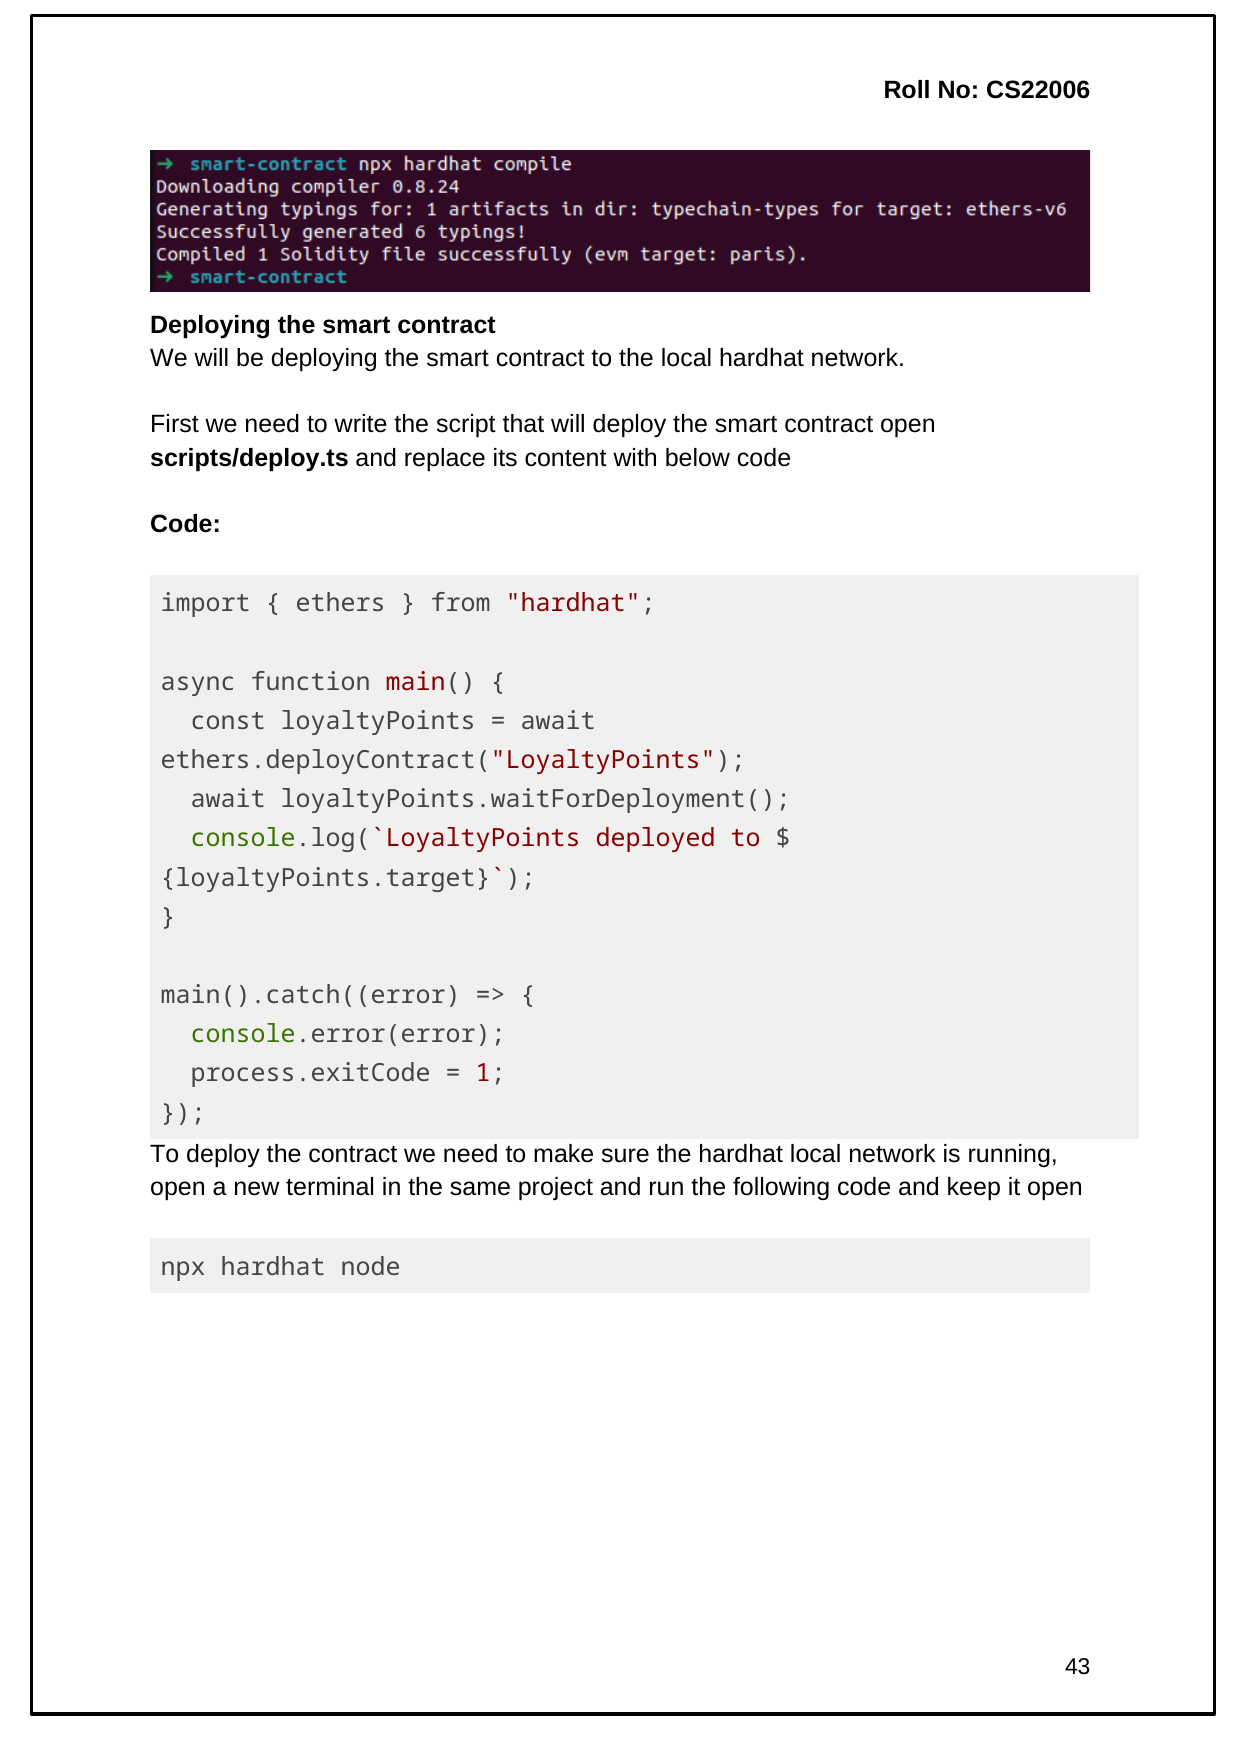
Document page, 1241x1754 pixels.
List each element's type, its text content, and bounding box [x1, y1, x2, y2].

picture [150, 150, 1091, 292]
text Deploying the smart contract [150, 310, 1090, 339]
text First we need to write the script that will deploy the smart contract open scripts/deploy.ts and replace its content with below code [150, 409, 1090, 471]
text We will be deploying the smart contract to the local hardhat network. [150, 343, 1090, 372]
text Code: [150, 508, 1090, 537]
text To deploy the contract we need to make sure the hardhat local network is running, open a new terminal in the same project and run the following code and keep it open [150, 1139, 1090, 1200]
table_header npx hardhat node [150, 1238, 1090, 1293]
table_header import { ethers } from "hardhat"; async function main() { const loyaltyPoints = await ethers.deployContract("LoyaltyPoints"); await loyaltyPoints.waitForDeployment(); console.log(`LoyaltyPoints deployed to ${loyaltyPoints.target}`); } main().catch((error) => { console.error(error); process.exitCode = 1; }); [150, 575, 1139, 1139]
